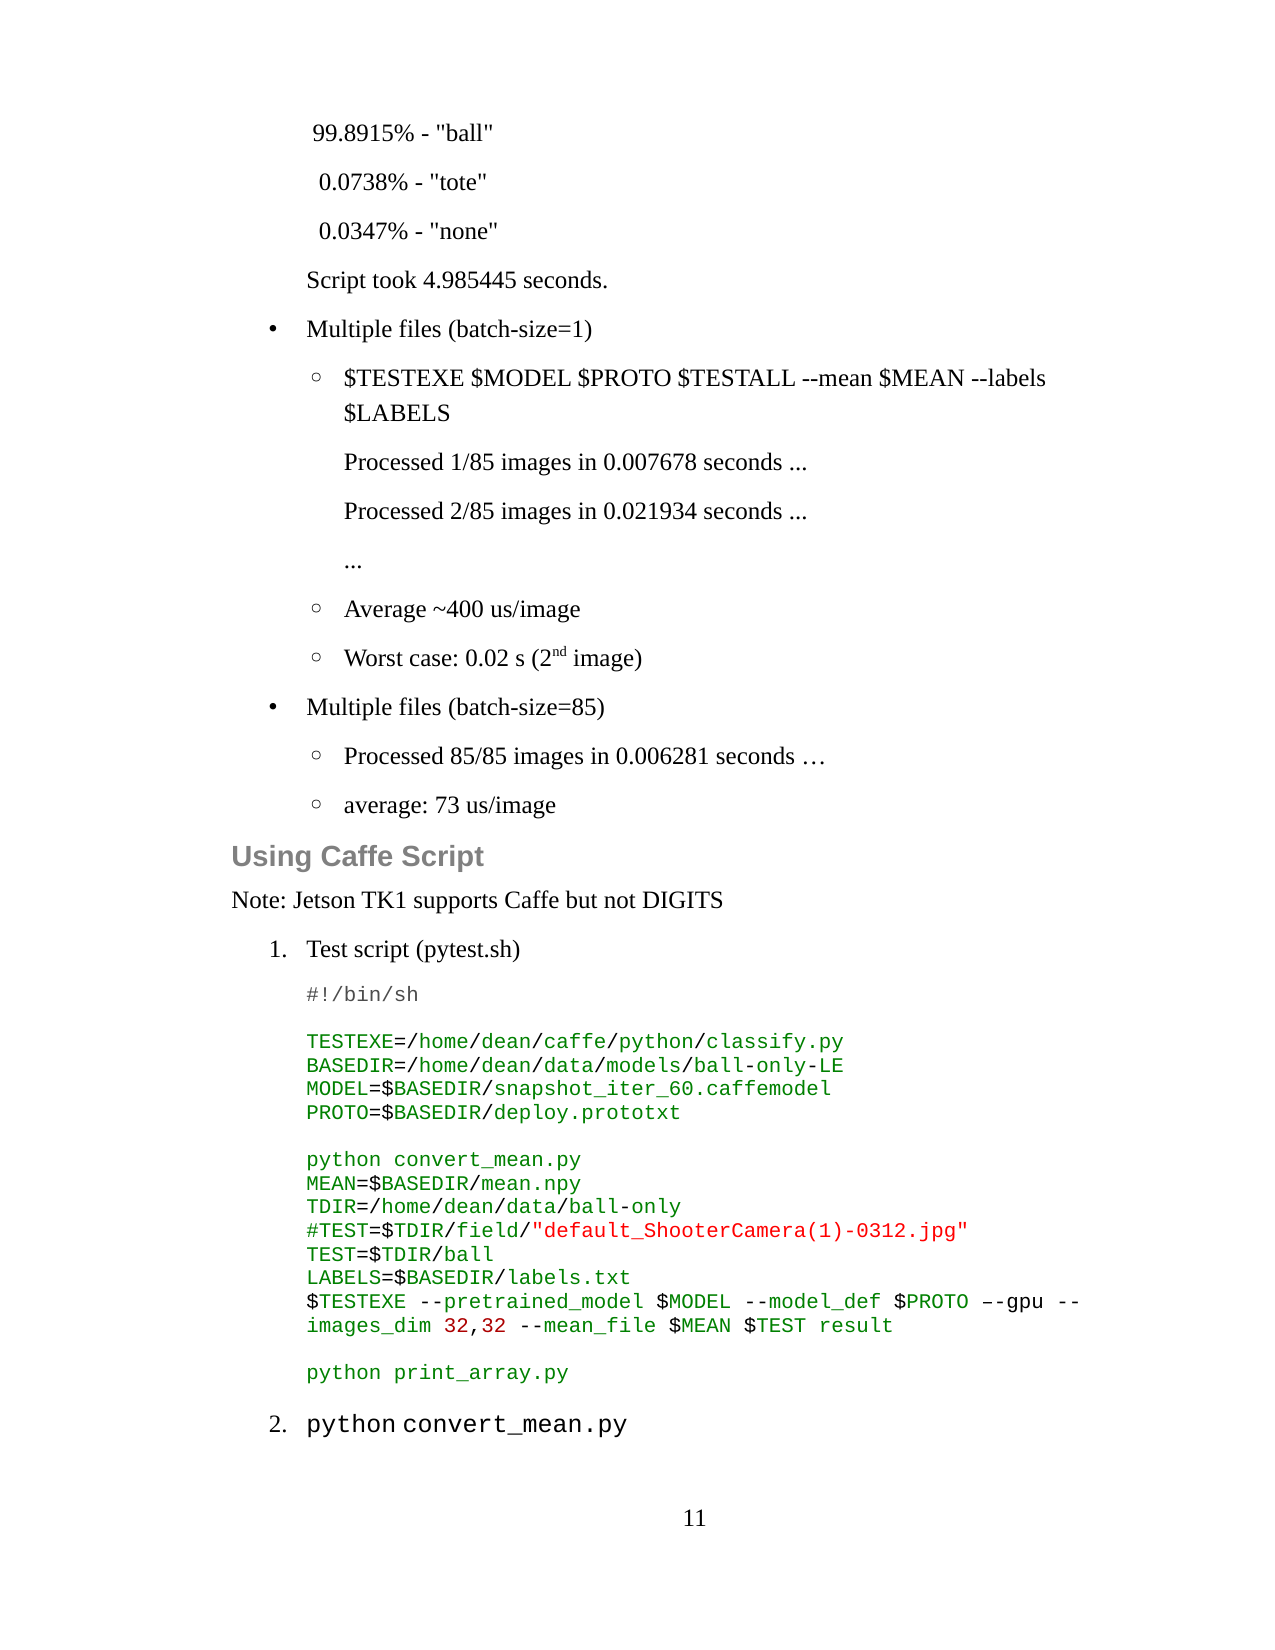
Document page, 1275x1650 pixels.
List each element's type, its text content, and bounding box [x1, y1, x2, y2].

text MEAN=$BASEDIR/mean.npy [306, 1173, 1158, 1196]
list Average ~400 us/image [306, 594, 1158, 623]
text TESTEXE=/home/dean/caffe/python/classify.py [306, 1031, 1158, 1054]
text 99.8915% - "ball" [306, 118, 1158, 147]
list Test script (pytest.sh) [269, 934, 1158, 963]
text python print_array.py [306, 1362, 1158, 1386]
text $TESTEXE --pretrained_model $MODEL --model_def $PROTO –-gpu --images_dim 32,32 --mean_file $MEAN $TEST result [306, 1291, 1158, 1338]
text 0.0347% - "none" [306, 216, 1158, 245]
list Worst case: 0.02 s (2nd image) [306, 643, 1158, 672]
text python convert_mean.py [306, 1149, 1158, 1173]
text 0.0738% - "tote" [306, 167, 1158, 196]
text LABELS=$BASEDIR/labels.txt [306, 1267, 1158, 1291]
text Processed 1/85 images in 0.007678 seconds ... [344, 447, 1158, 476]
text ... [344, 545, 1158, 574]
text Processed 2/85 images in 0.021934 seconds ... [344, 496, 1158, 525]
list python convert_mean.py [269, 1409, 1158, 1440]
subtitle Using Caffe Script [231, 839, 1158, 873]
text Script took 4.985445 seconds. [306, 265, 1158, 294]
text #TEST=$TDIR/field/"default_ShooterCamera(1)-0312.jpg" [306, 1220, 1158, 1244]
list Processed 85/85 images in 0.006281 seconds … [306, 741, 1158, 770]
text #!/bin/sh [306, 984, 1158, 1007]
list $TESTEXE $MODEL $PROTO $TESTALL --mean $MEAN --labels $LABELS [306, 363, 1158, 427]
list Multiple files (batch-size=1) [269, 314, 1158, 343]
list average: 73 us/image [306, 790, 1158, 819]
text BASEDIR=/home/dean/data/models/ball-only-LE [306, 1054, 1158, 1078]
text Note: Jetson TK1 supports Caffe but not DIGITS [231, 886, 1158, 914]
list Multiple files (batch-size=85) [269, 692, 1158, 721]
text TEST=$TDIR/ball [306, 1244, 1158, 1267]
text MODEL=$BASEDIR/snapshot_iter_60.caffemodel [306, 1078, 1158, 1102]
text TDIR=/home/dean/data/ball-only [306, 1196, 1158, 1220]
text PROTO=$BASEDIR/deploy.prototxt [306, 1102, 1158, 1126]
